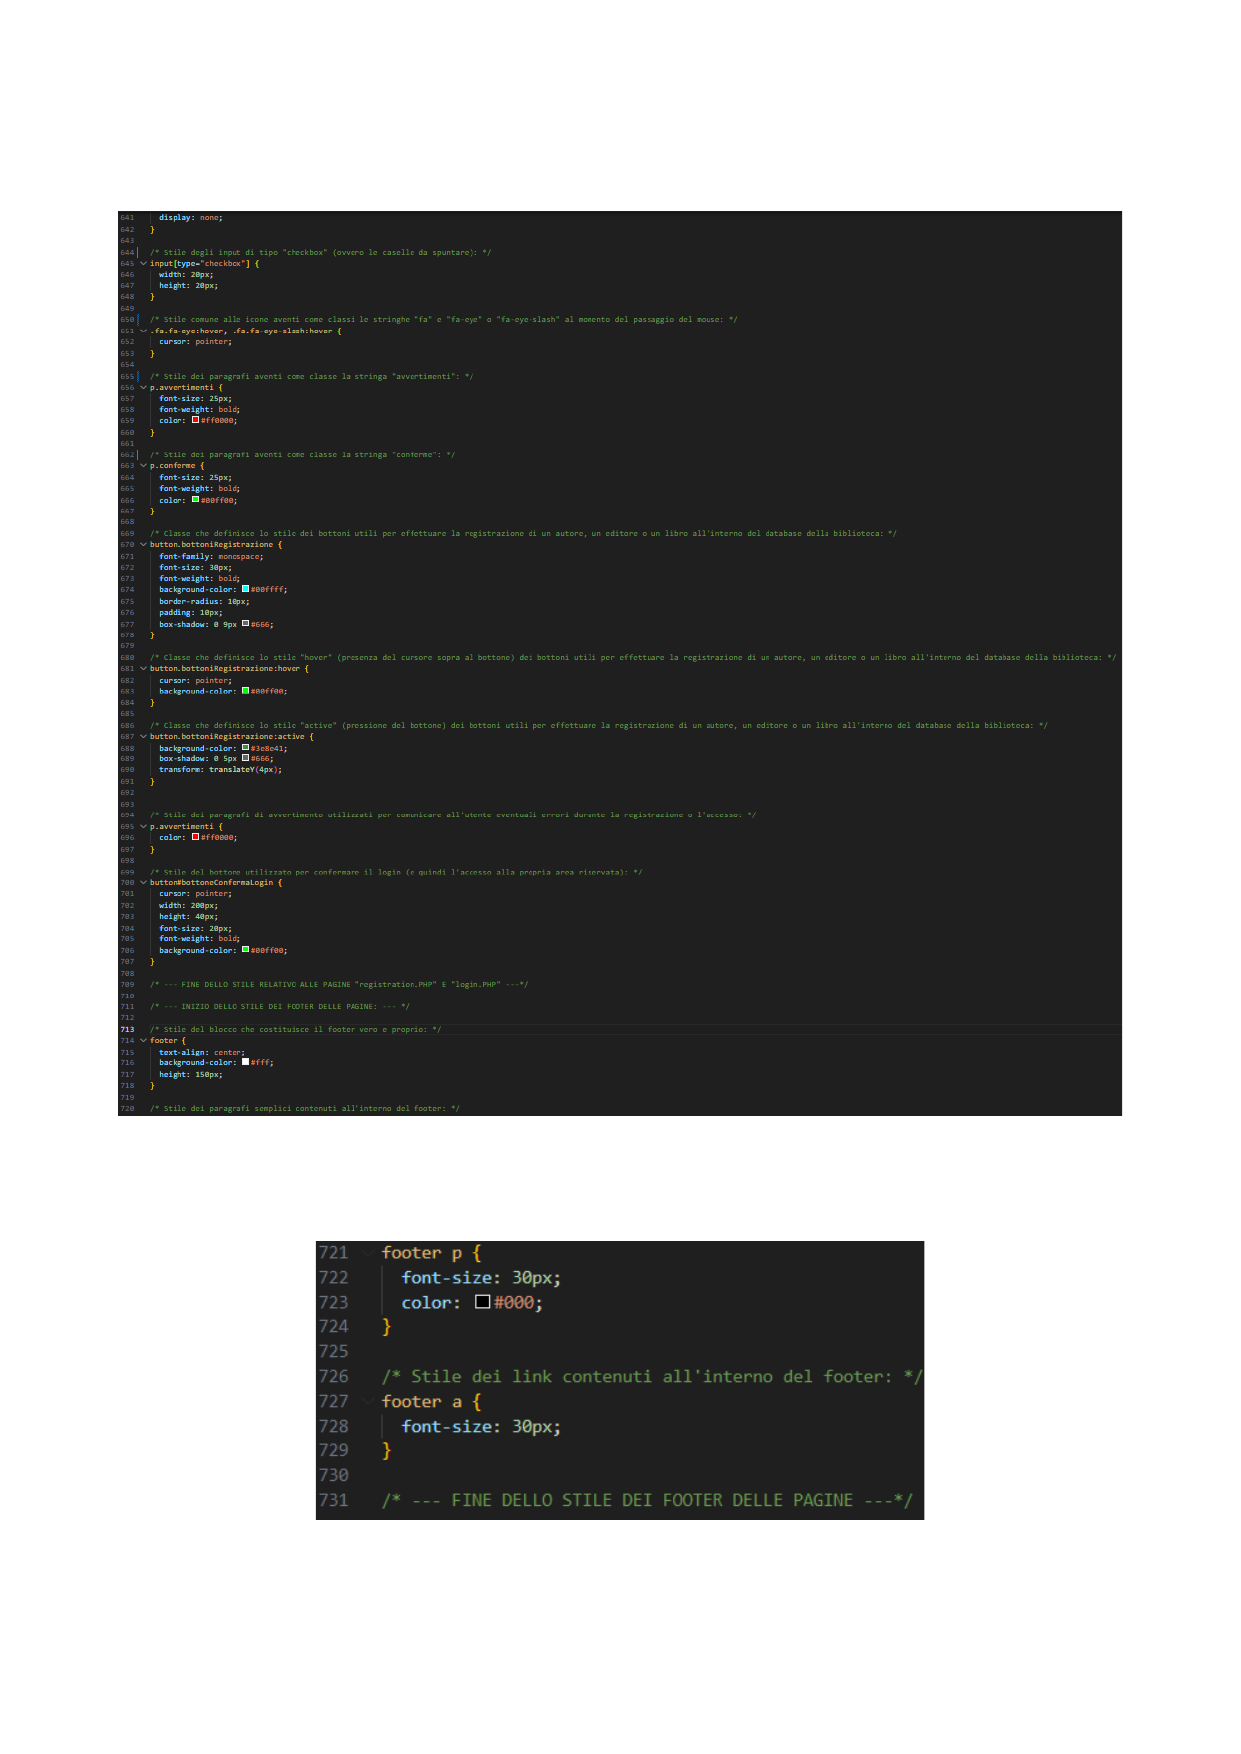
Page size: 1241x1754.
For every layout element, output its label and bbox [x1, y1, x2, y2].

picture [315, 1241, 925, 1520]
picture [118, 211, 1123, 1116]
